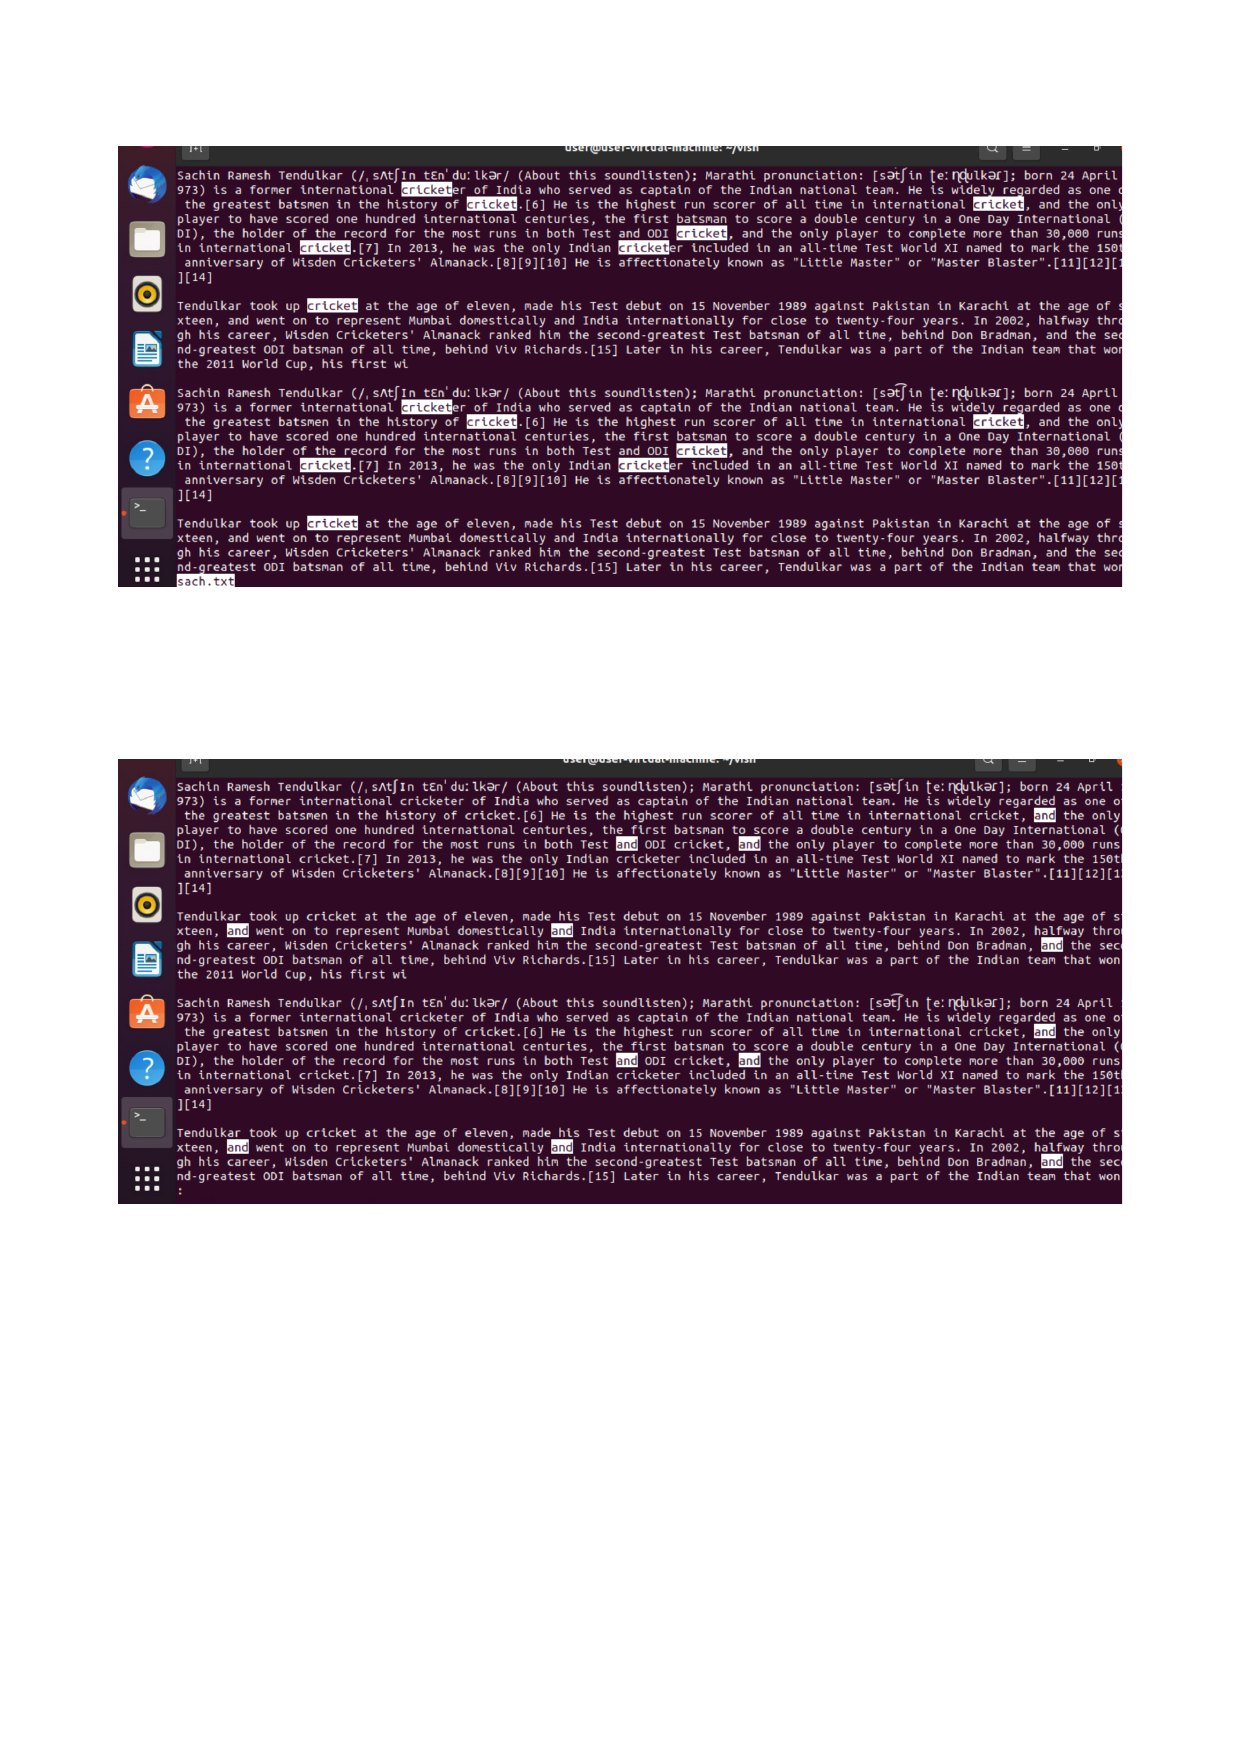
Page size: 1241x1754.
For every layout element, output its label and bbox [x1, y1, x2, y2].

picture [118, 146, 1123, 587]
picture [118, 759, 1123, 1204]
